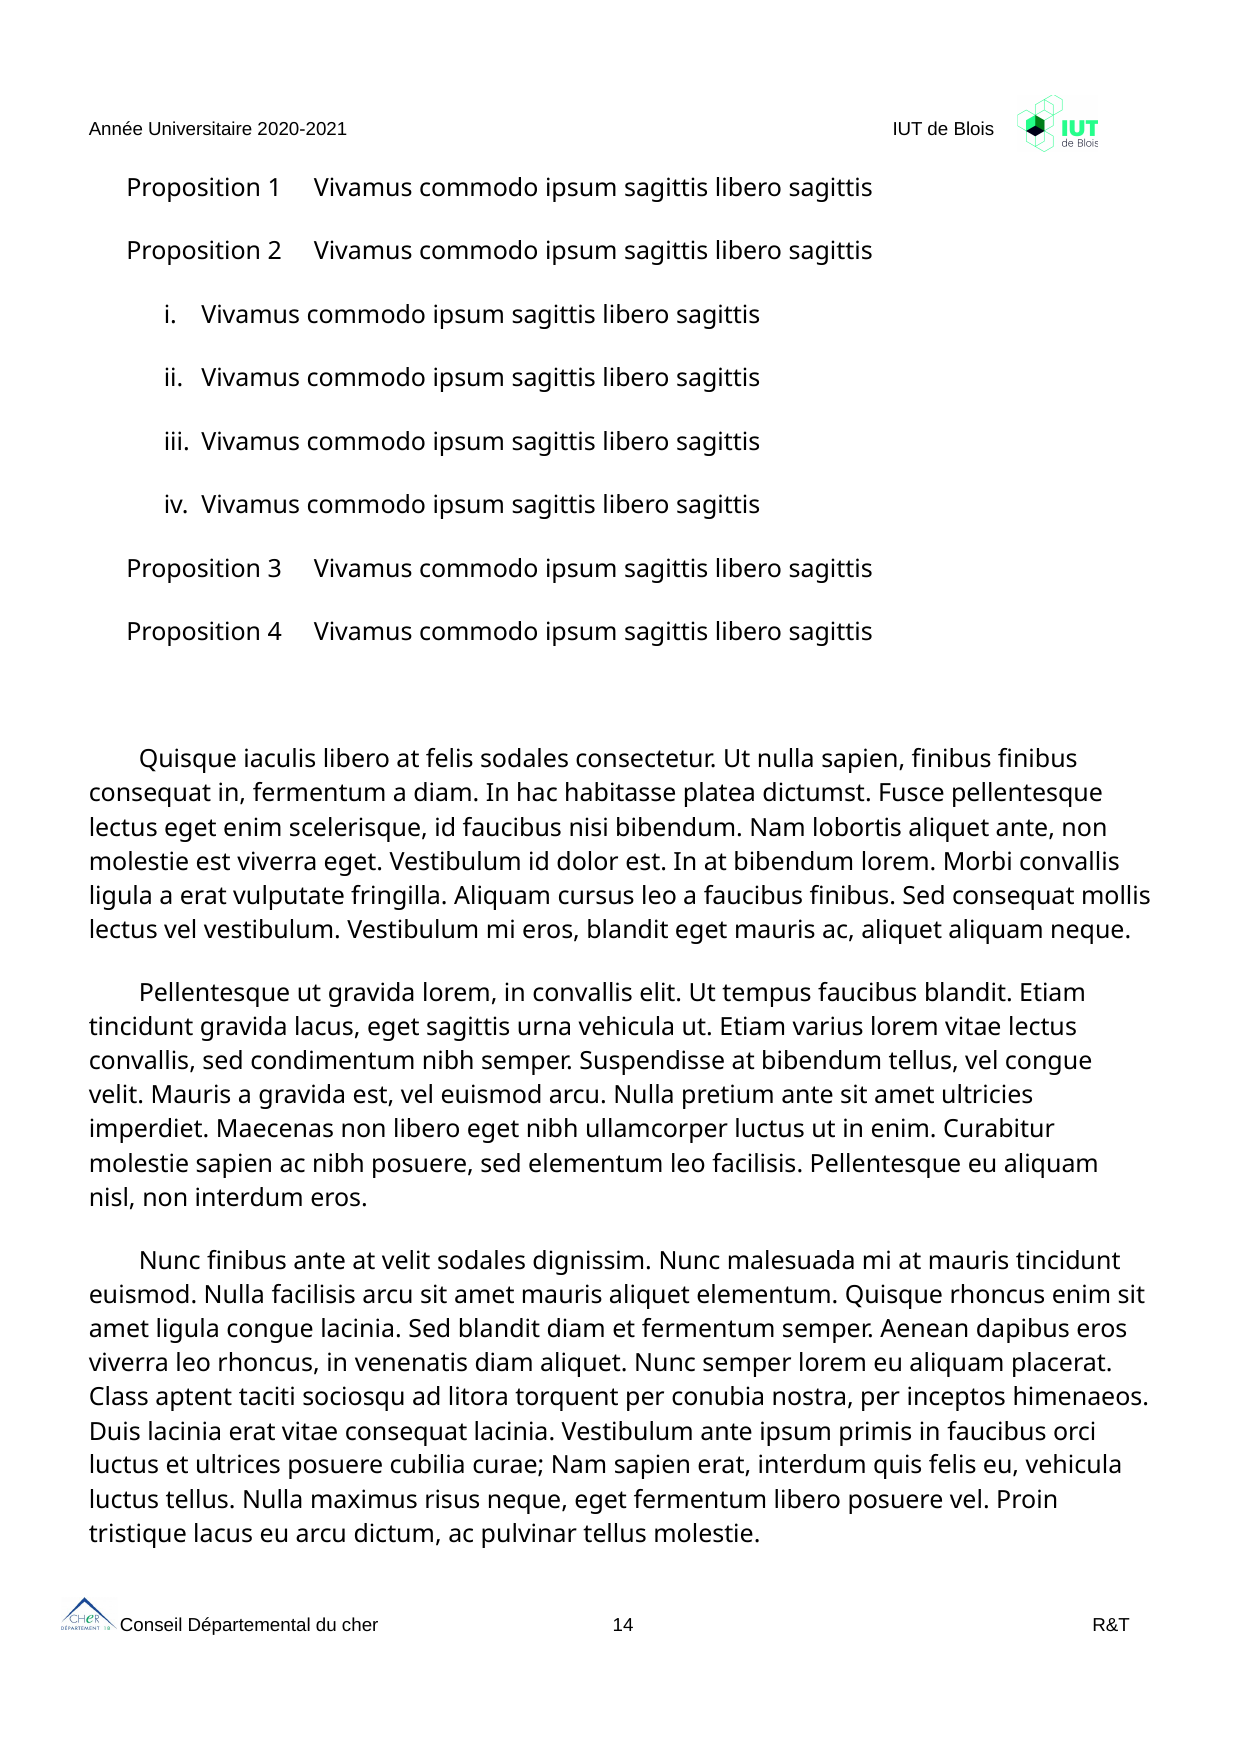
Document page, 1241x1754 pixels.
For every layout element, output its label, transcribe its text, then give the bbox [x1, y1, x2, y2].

text Pellentesque ut gravida lorem, in convallis elit. Ut tempus faucibus blandit. Etiam tincidunt gravida lacus, eget sagittis urna vehicula ut. Etiam varius lorem vitae lectus convallis, sed condimentum nibh semper. Suspendisse at bibendum tellus, vel congue velit. Mauris a gravida est, vel euismod arcu. Nulla pretium ante sit amet ultricies imperdiet. Maecenas non libero eget nibh ullamcorper luctus ut in enim. Curabitur molestie sapien ac nibh posuere, sed elementum leo facilisis. Pellentesque eu aliquam nisl, non interdum eros. [88, 975, 1152, 1213]
list Vivamus commodo ipsum sagittis libero sagittis [126, 233, 1152, 267]
list Vivamus commodo ipsum sagittis libero sagittis [126, 614, 1152, 648]
list Vivamus commodo ipsum sagittis libero sagittis [126, 550, 1152, 584]
text Nunc finibus ante at velit sodales dignissim. Nunc malesuada mi at mauris tincidunt euismod. Nulla facilisis arcu sit amet mauris aliquet elementum. Quisque rhoncus enim sit amet ligula congue lacinia. Sed blandit diam et fermentum semper. Aenean dapibus eros viverra leo rhoncus, in venenatis diam aliquet. Nunc semper lorem eu aliquam placerat. Class aptent taciti sociosqu ad litora torquent per conubia nostra, per inceptos himenaeos. Duis lacinia erat vitae consequat lacinia. Vestibulum ante ipsum primis in faucibus orci luctus et ultrices posuere cubilia curae; Nam sapien erat, interdum quis felis eu, vehicula luctus tellus. Nulla maximus risus neque, eget fermentum libero posuere vel. Proin tristique lacus eu arcu dictum, ac pulvinar tellus molestie. [88, 1243, 1152, 1549]
list Vivamus commodo ipsum sagittis libero sagittis [163, 487, 1152, 521]
text Quisque iaculis libero at felis sodales consectetur. Ut nulla sapien, finibus finibus consequat in, fermentum a diam. In hac habitasse platea dictumst. Fusce pellentesque lectus eget enim scelerisque, id faucibus nisi bibendum. Nam lobortis aliquet ante, non molestie est viverra eget. Vestibulum id dolor est. In at bibendum lorem. Morbi convallis ligula a erat vulputate fringilla. Aliquam cursus leo a faucibus finibus. Sed consequat mollis lectus vel vestibulum. Vestibulum mi eros, blandit eget mauris ac, aliquet aliquam neque. [88, 741, 1152, 945]
list Vivamus commodo ipsum sagittis libero sagittis [126, 169, 1152, 203]
picture [1017, 95, 1098, 152]
list Vivamus commodo ipsum sagittis libero sagittis [163, 296, 1152, 330]
list Vivamus commodo ipsum sagittis libero sagittis [163, 360, 1152, 394]
list Vivamus commodo ipsum sagittis libero sagittis [163, 423, 1152, 457]
picture [61, 1597, 118, 1630]
